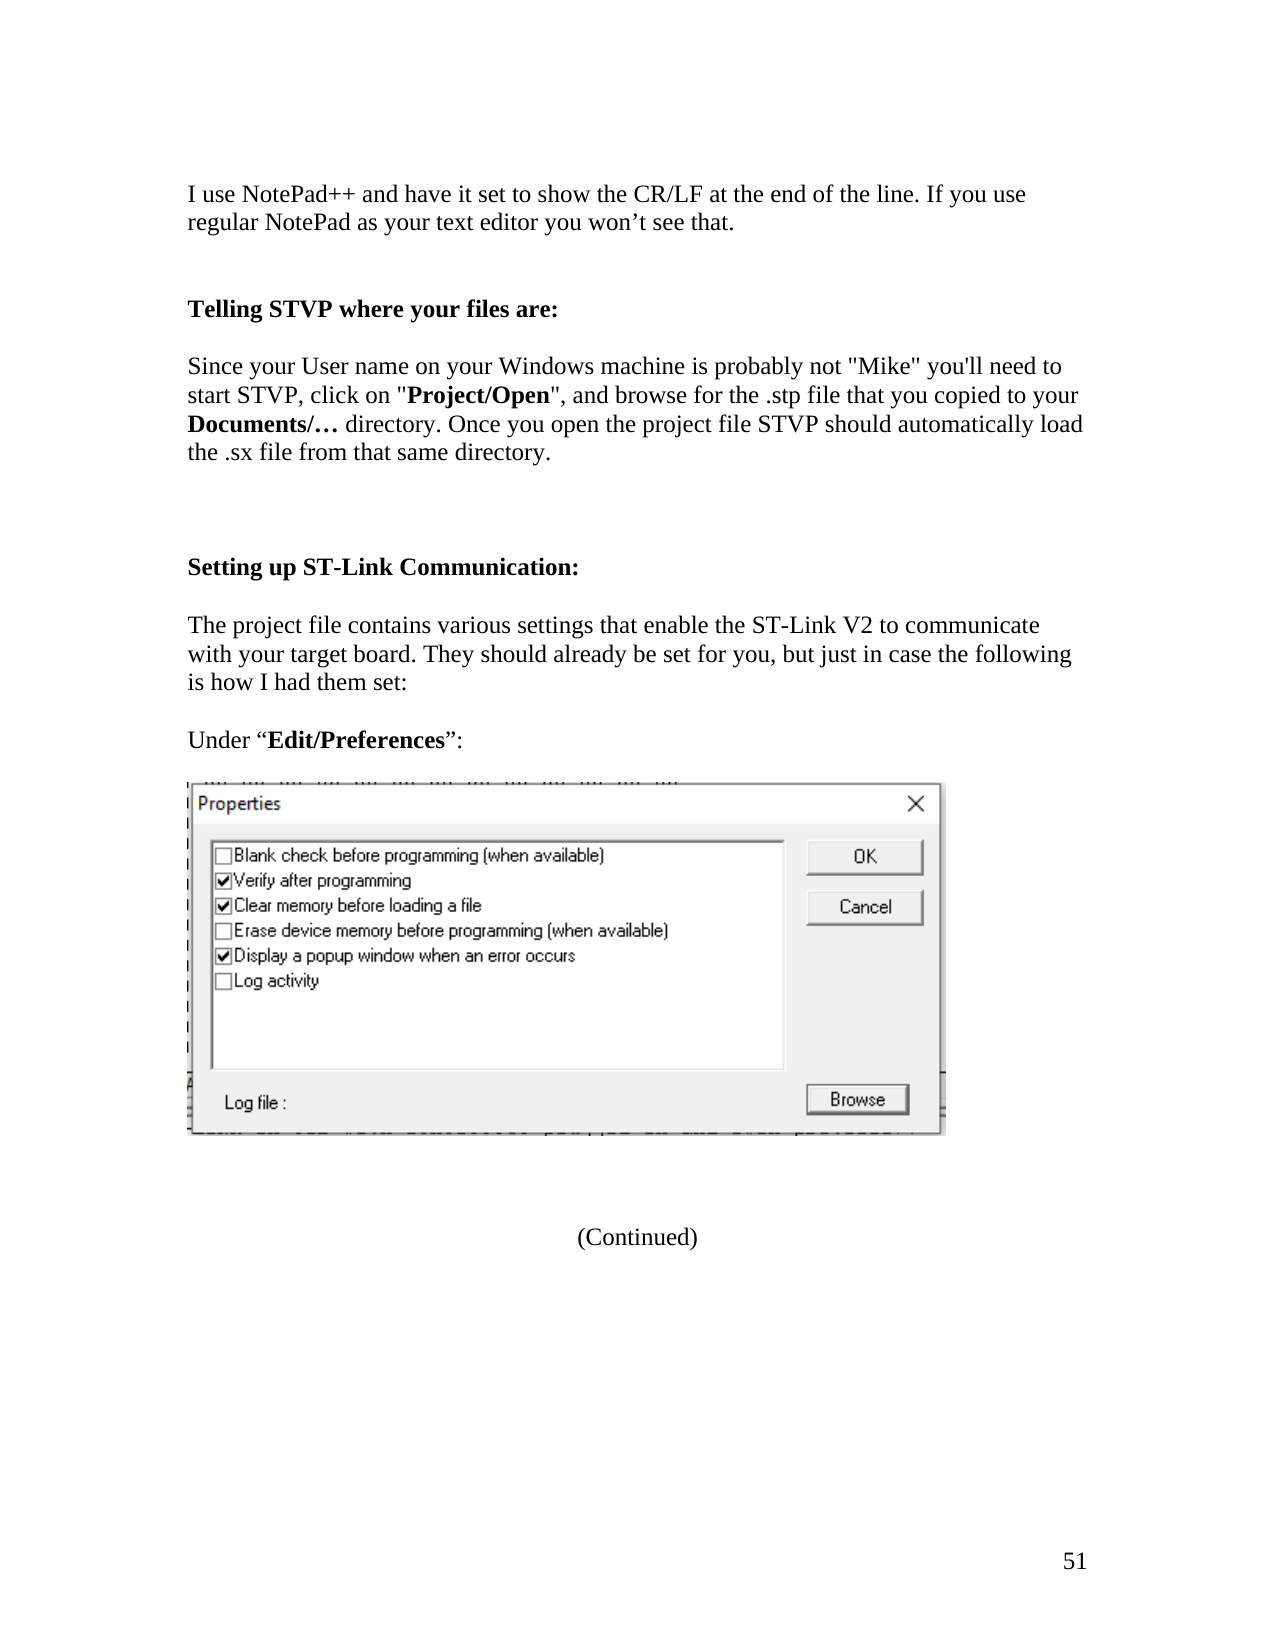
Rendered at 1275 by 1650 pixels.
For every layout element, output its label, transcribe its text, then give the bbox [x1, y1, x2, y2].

text (Continued) [187, 1222, 1087, 1251]
text Under “Edit/Preferences”: [187, 725, 1087, 754]
text Since your User name on your Windows machine is probably not "Mike" you'll need to start STVP, click on "Project/Open", and browse for the .stp file that you copied to your Documents/… directory. Once you open the project file STVP should automatically load the .sx file from that same directory. [187, 351, 1087, 466]
text Setting up ST-Link Communication: [187, 552, 1087, 581]
text Telling STVP where your files are: [187, 294, 1087, 322]
text The project file contains various settings that enable the ST-Link V2 to communicate with your target board. They should already be set for you, but just in case the following is how I had them set: [187, 610, 1087, 696]
text I use NotePad++ and have it set to show the CR/LF at the end of the line. If you use regular NotePad as your text editor you won’t see that. [187, 179, 1087, 236]
picture [187, 782, 946, 1136]
